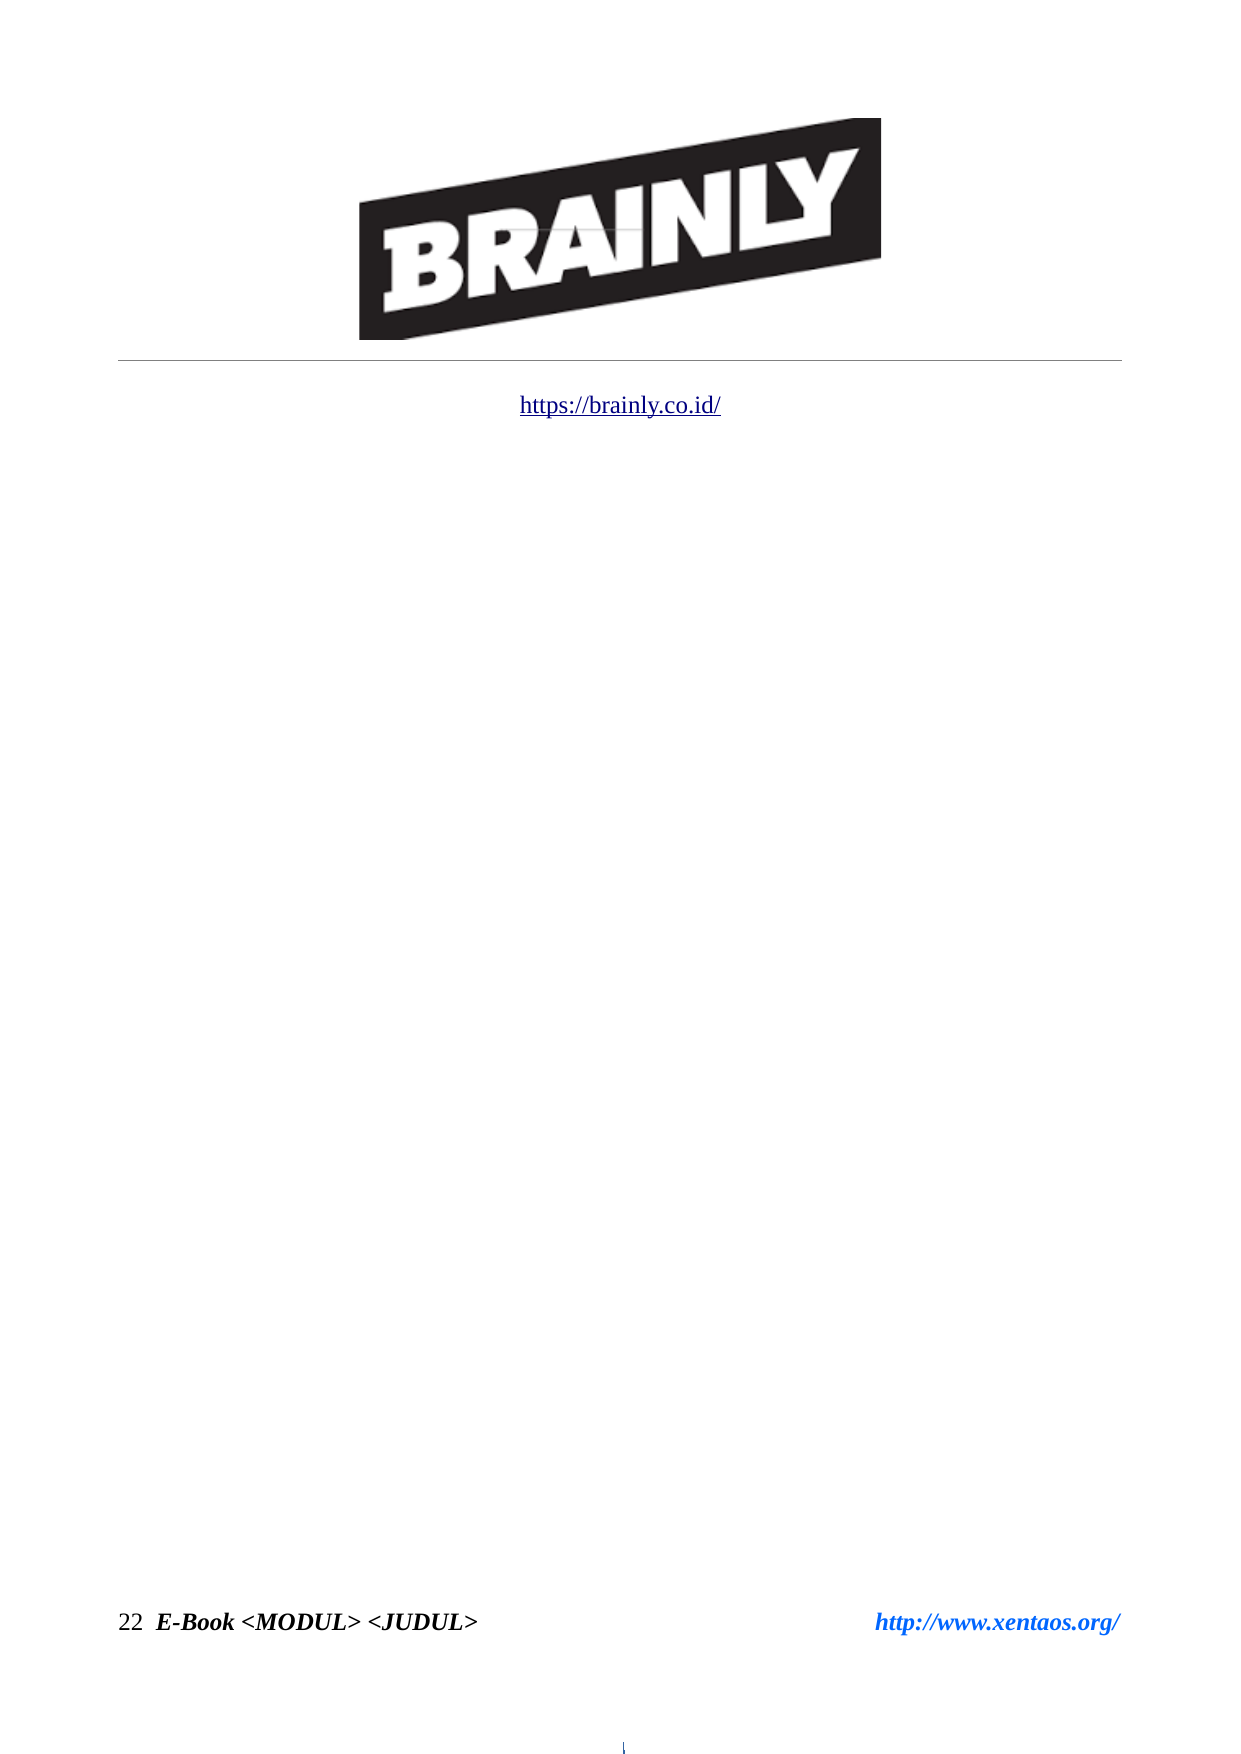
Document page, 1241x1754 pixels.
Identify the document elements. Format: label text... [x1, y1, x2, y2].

picture [359, 118, 882, 340]
text https://brainly.co.id/ [118, 390, 1122, 418]
